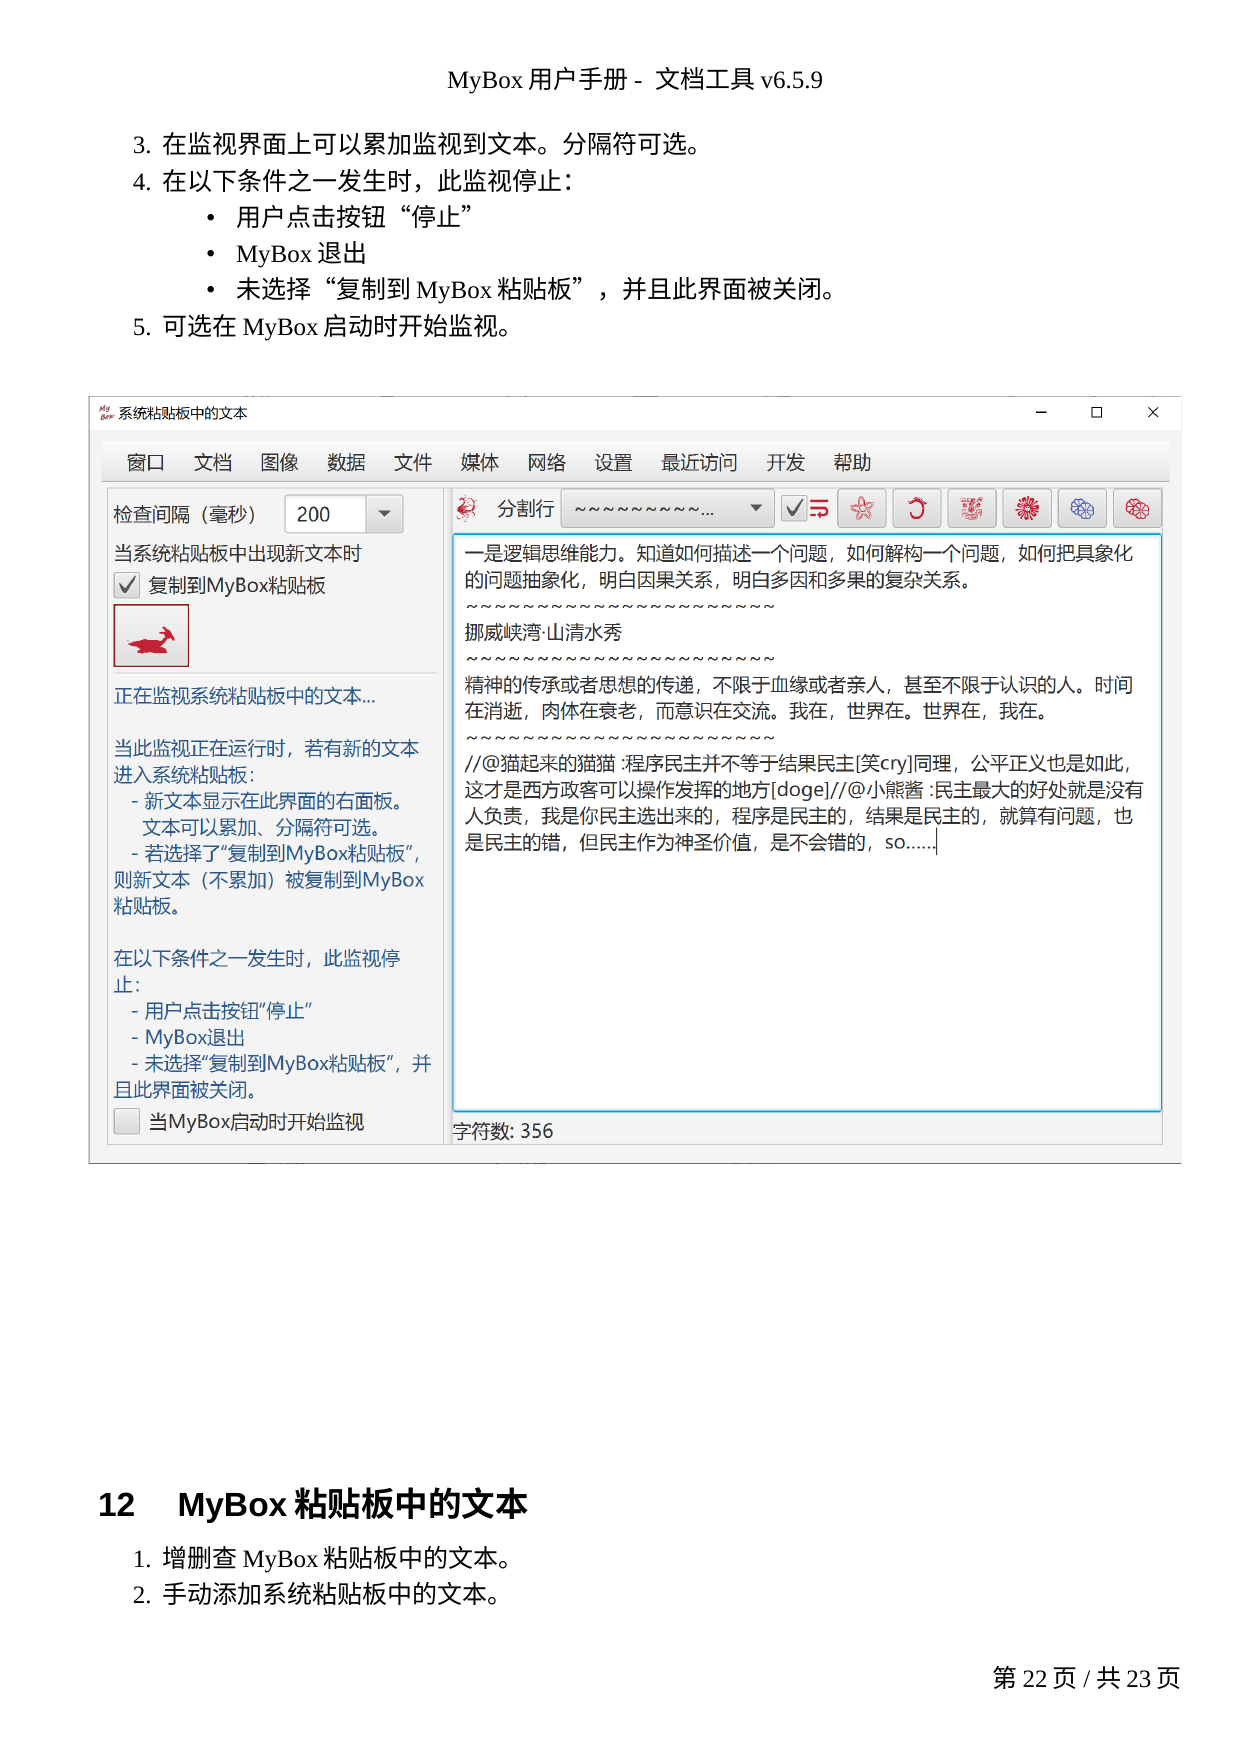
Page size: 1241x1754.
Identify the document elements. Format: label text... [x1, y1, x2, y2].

list 手动添加系统粘贴板中的文本。 [133, 1574, 1181, 1611]
subtitle MyBox粘贴板中的文本 [88, 1477, 1181, 1526]
picture [88, 396, 1182, 1164]
list 未选择“复制到MyBox粘贴板”，并且此界面被关闭。 [206, 270, 1181, 306]
list 在监视界面上可以累加监视到文本。分隔符可选。 [133, 125, 1181, 161]
list 用户点击按钮“停止” [206, 197, 1181, 233]
list 增删查MyBox粘贴板中的文本。 [133, 1538, 1181, 1574]
list MyBox退出 [206, 233, 1181, 270]
list 在以下条件之一发生时，此监视停止： [133, 161, 1181, 197]
list 可选在MyBox启动时开始监视。 [133, 306, 1181, 342]
